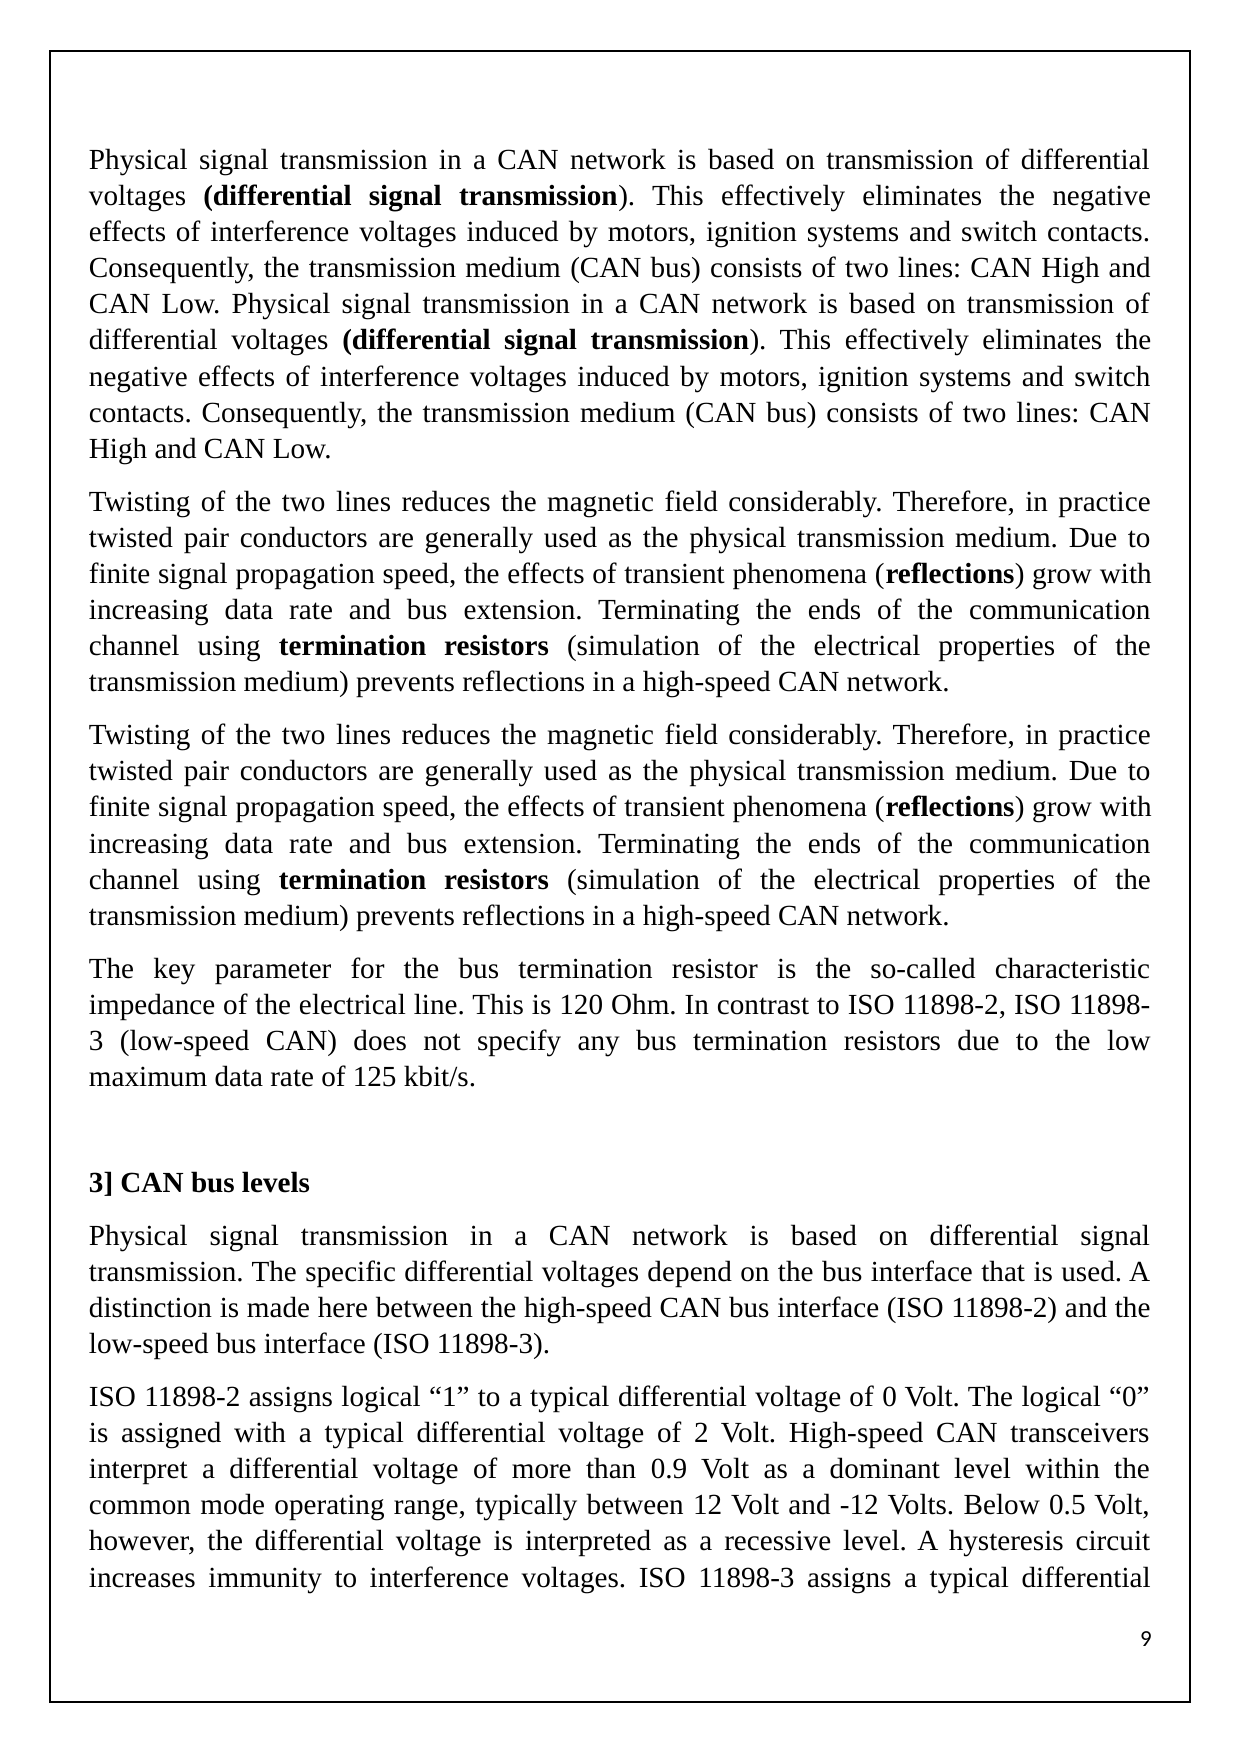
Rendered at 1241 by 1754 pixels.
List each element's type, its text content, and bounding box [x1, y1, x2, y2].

text Twisting of the two lines reduces the magnetic field considerably. Therefore, in practice twisted pair conductors are generally used as the physical transmission medium. Due to finite signal propagation speed, the effects of transient phenomena (reflections) grow with increasing data rate and bus extension. Terminating the ends of the communication channel using termination resistors (simulation of the electrical properties of the transmission medium) prevents reflections in a high-speed CAN network. [89, 484, 1152, 698]
text Physical signal transmission in a CAN network is based on transmission of differential voltages (differential signal transmission). This effectively eliminates the negative effects of interference voltages induced by motors, ignition systems and switch contacts. Consequently, the transmission medium (CAN bus) consists of two lines: CAN High and CAN Low. Physical signal transmission in a CAN network is based on transmission of differential voltages (differential signal transmission). This effectively eliminates the negative effects of interference voltages induced by motors, ignition systems and switch contacts. Consequently, the transmission medium (CAN bus) consists of two lines: CAN High and CAN Low. [89, 142, 1152, 464]
text ISO 11898-2 assigns logical “1” to a typical differential voltage of 0 Volt. The logical “0” is assigned with a typical differential voltage of 2 Volt. High-speed CAN transceivers interpret a differential voltage of more than 0.9 Volt as a dominant level within the common mode operating range, typically between 12 Volt and -12 Volts. Below 0.5 Volt, however, the differential voltage is interpreted as a recessive level. A hysteresis circuit increases immunity to interference voltages. ISO 11898-3 assigns a typical differential [89, 1379, 1152, 1593]
text 3] CAN bus levels [89, 1165, 1152, 1198]
text Twisting of the two lines reduces the magnetic field considerably. Therefore, in practice twisted pair conductors are generally used as the physical transmission medium. Due to finite signal propagation speed, the effects of transient phenomena (reflections) grow with increasing data rate and bus extension. Terminating the ends of the communication channel using termination resistors (simulation of the electrical properties of the transmission medium) prevents reflections in a high-speed CAN network. [89, 717, 1152, 932]
text Physical signal transmission in a CAN network is based on differential signal transmission. The specific differential voltages depend on the bus interface that is used. A distinction is made here between the high-speed CAN bus interface (ISO 11898-2) and the low-speed bus interface (ISO 11898-3). [89, 1218, 1152, 1360]
text The key parameter for the bus termination resistor is the so-called characteristic impedance of the electrical line. This is 120 Ohm. In contrast to ISO 11898-2, ISO 11898-3 (low-speed CAN) does not specify any bus termination resistors due to the low maximum data rate of 125 kbit/s. [89, 951, 1152, 1093]
